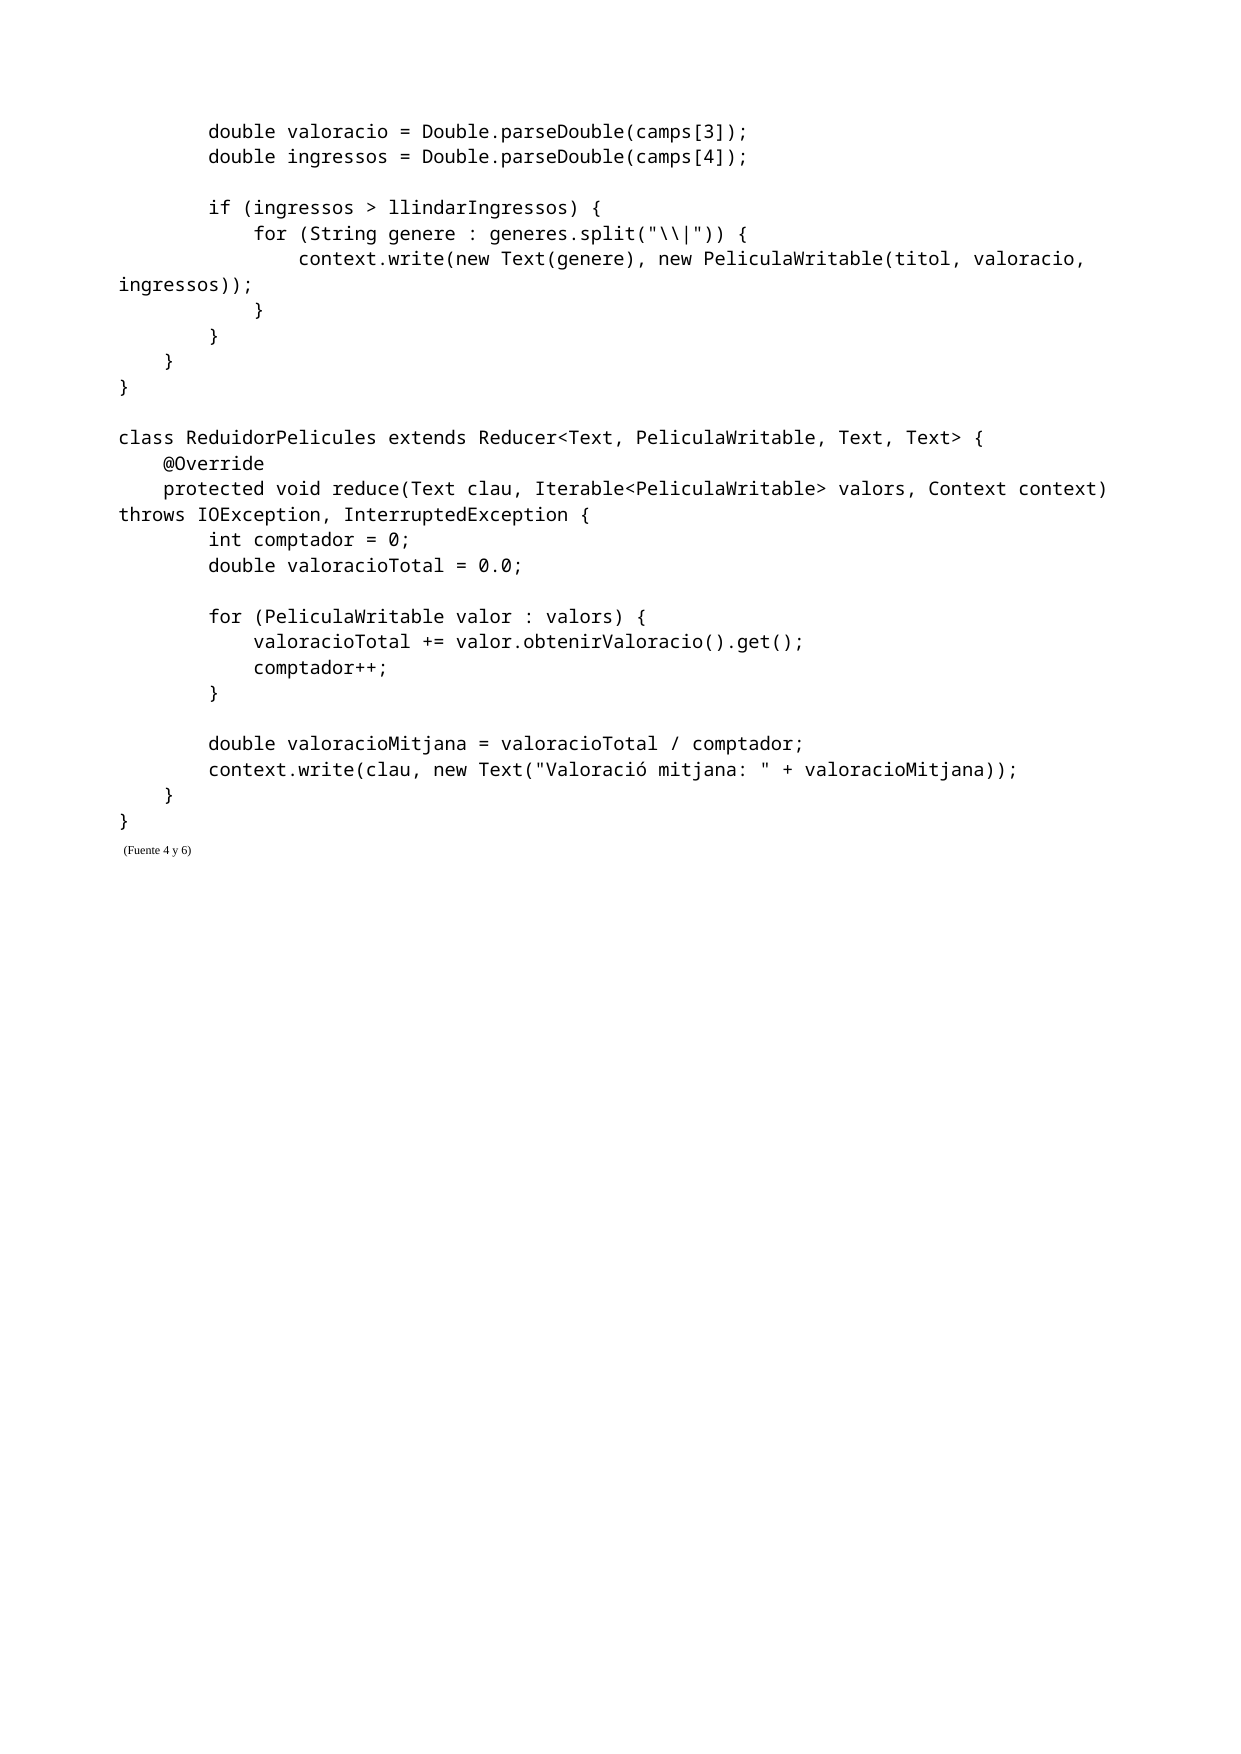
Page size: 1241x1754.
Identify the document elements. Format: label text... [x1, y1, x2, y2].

text context.write(clau, new Text("Valoració mitjana: " + valoracioMitjana)); [118, 756, 1122, 782]
text for (String genere : generes.split("\\|")) { [118, 220, 1122, 246]
text (Fuente 4 y 6) [118, 833, 1122, 857]
text } [118, 322, 1122, 348]
text double ingressos = Double.parseDouble(camps[4]); [118, 144, 1122, 169]
text for (PeliculaWritable valor : valors) { [118, 603, 1122, 628]
text double valoracioMitjana = valoracioTotal / comptador; [118, 731, 1122, 756]
text double valoracio = Double.parseDouble(camps[3]); [118, 118, 1122, 144]
text protected void reduce(Text clau, Iterable<PeliculaWritable> valors, Context context) throws IOException, InterruptedException { [118, 475, 1122, 526]
text } [118, 348, 1122, 373]
text if (ingressos > llindarIngressos) { [118, 195, 1122, 220]
text double valoracioTotal = 0.0; [118, 552, 1122, 577]
text int comptador = 0; [118, 526, 1122, 552]
text } [118, 373, 1122, 399]
text context.write(new Text(genere), new PeliculaWritable(titol, valoracio, ingressos)); [118, 246, 1122, 297]
text } [118, 807, 1122, 833]
text @Override [118, 450, 1122, 475]
text comptador++; [118, 654, 1122, 679]
text } [118, 297, 1122, 322]
text } [118, 679, 1122, 705]
text class ReduidorPelicules extends Reducer<Text, PeliculaWritable, Text, Text> { [118, 424, 1122, 450]
text valoracioTotal += valor.obtenirValoracio().get(); [118, 628, 1122, 654]
text } [118, 782, 1122, 807]
